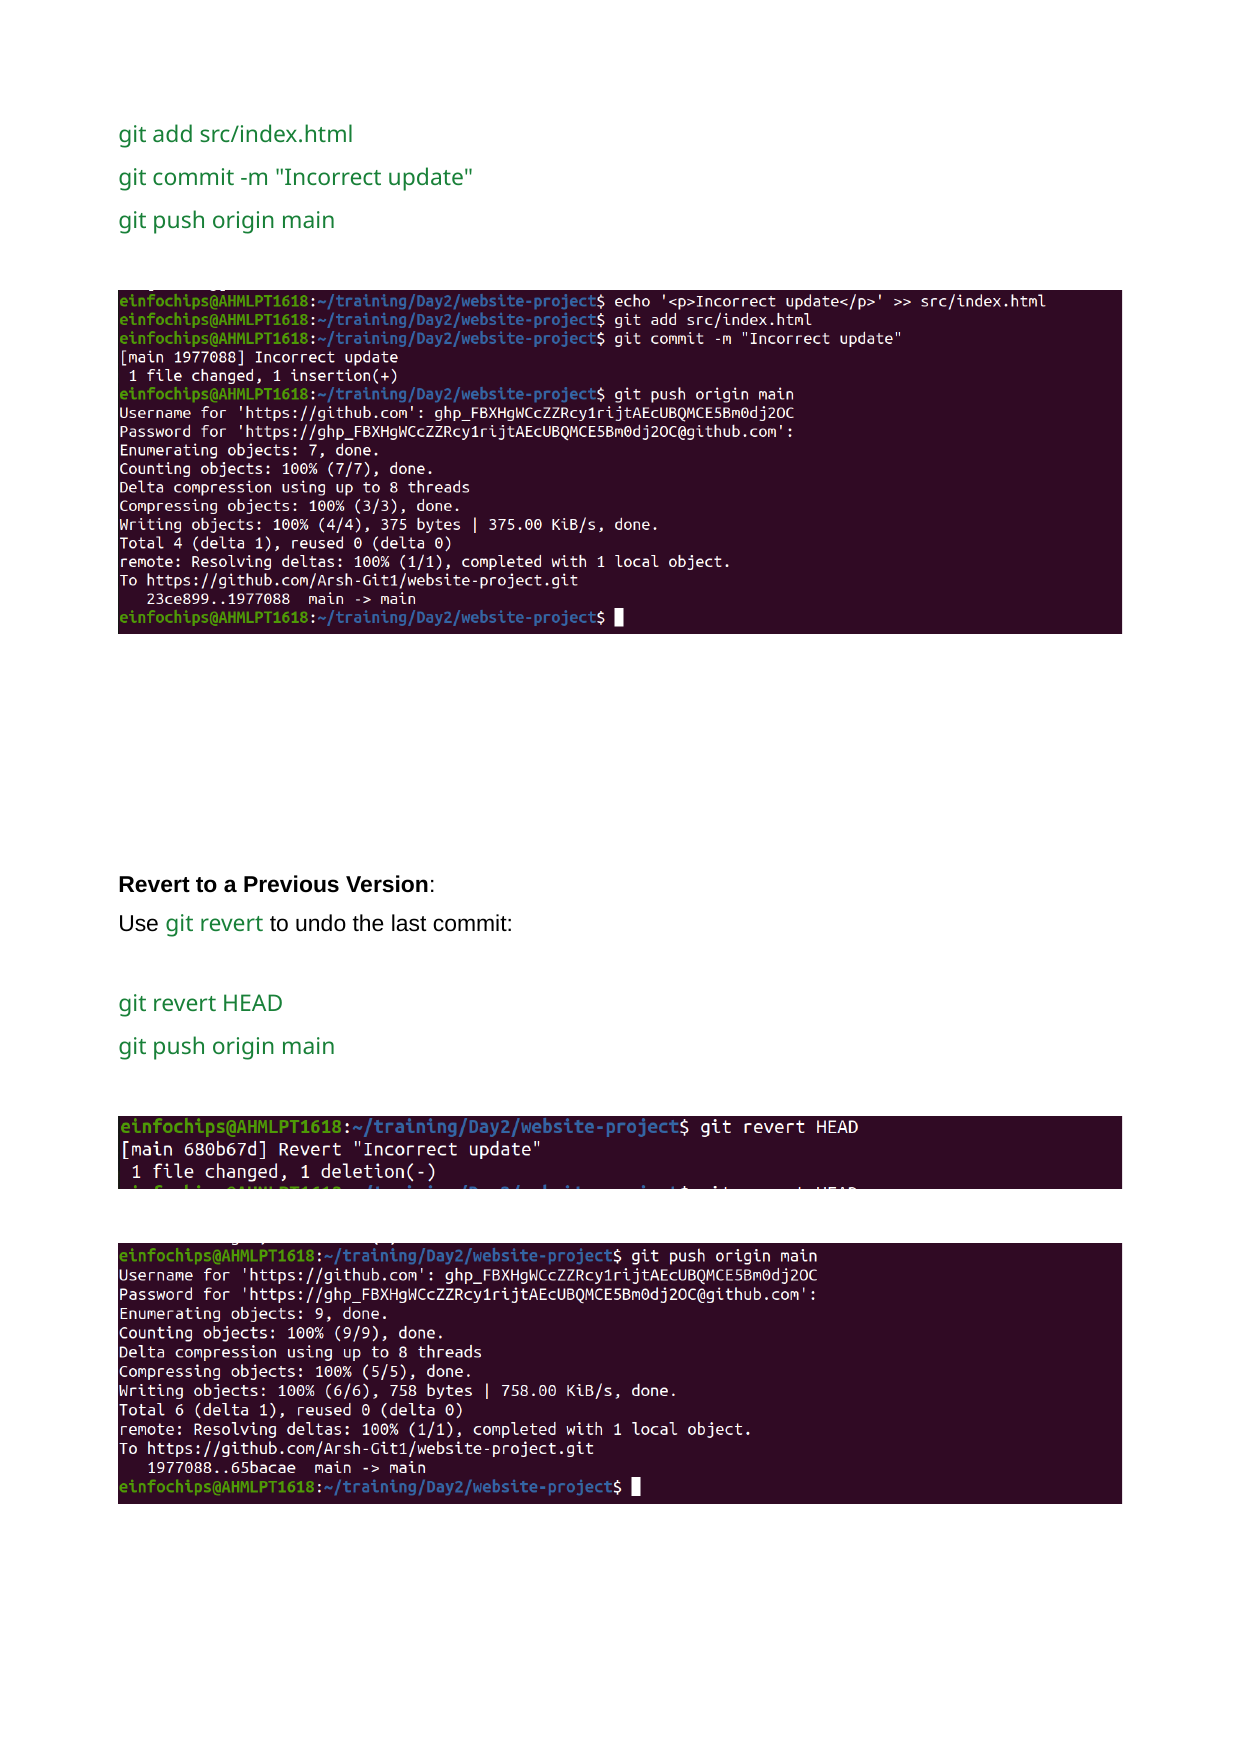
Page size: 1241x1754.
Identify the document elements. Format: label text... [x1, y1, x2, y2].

picture [118, 1116, 1123, 1189]
text git commit -m "Incorrect update" [118, 161, 1122, 192]
text git push origin main [118, 204, 1122, 236]
picture [118, 1243, 1123, 1504]
text git add src/index.html [118, 118, 1122, 149]
picture [118, 290, 1123, 634]
text Revert to a Previous Version: [118, 871, 1122, 897]
text git push origin main [118, 1030, 1122, 1061]
text Use git revert to undo the last commit: git revert HEAD [118, 907, 1122, 1018]
